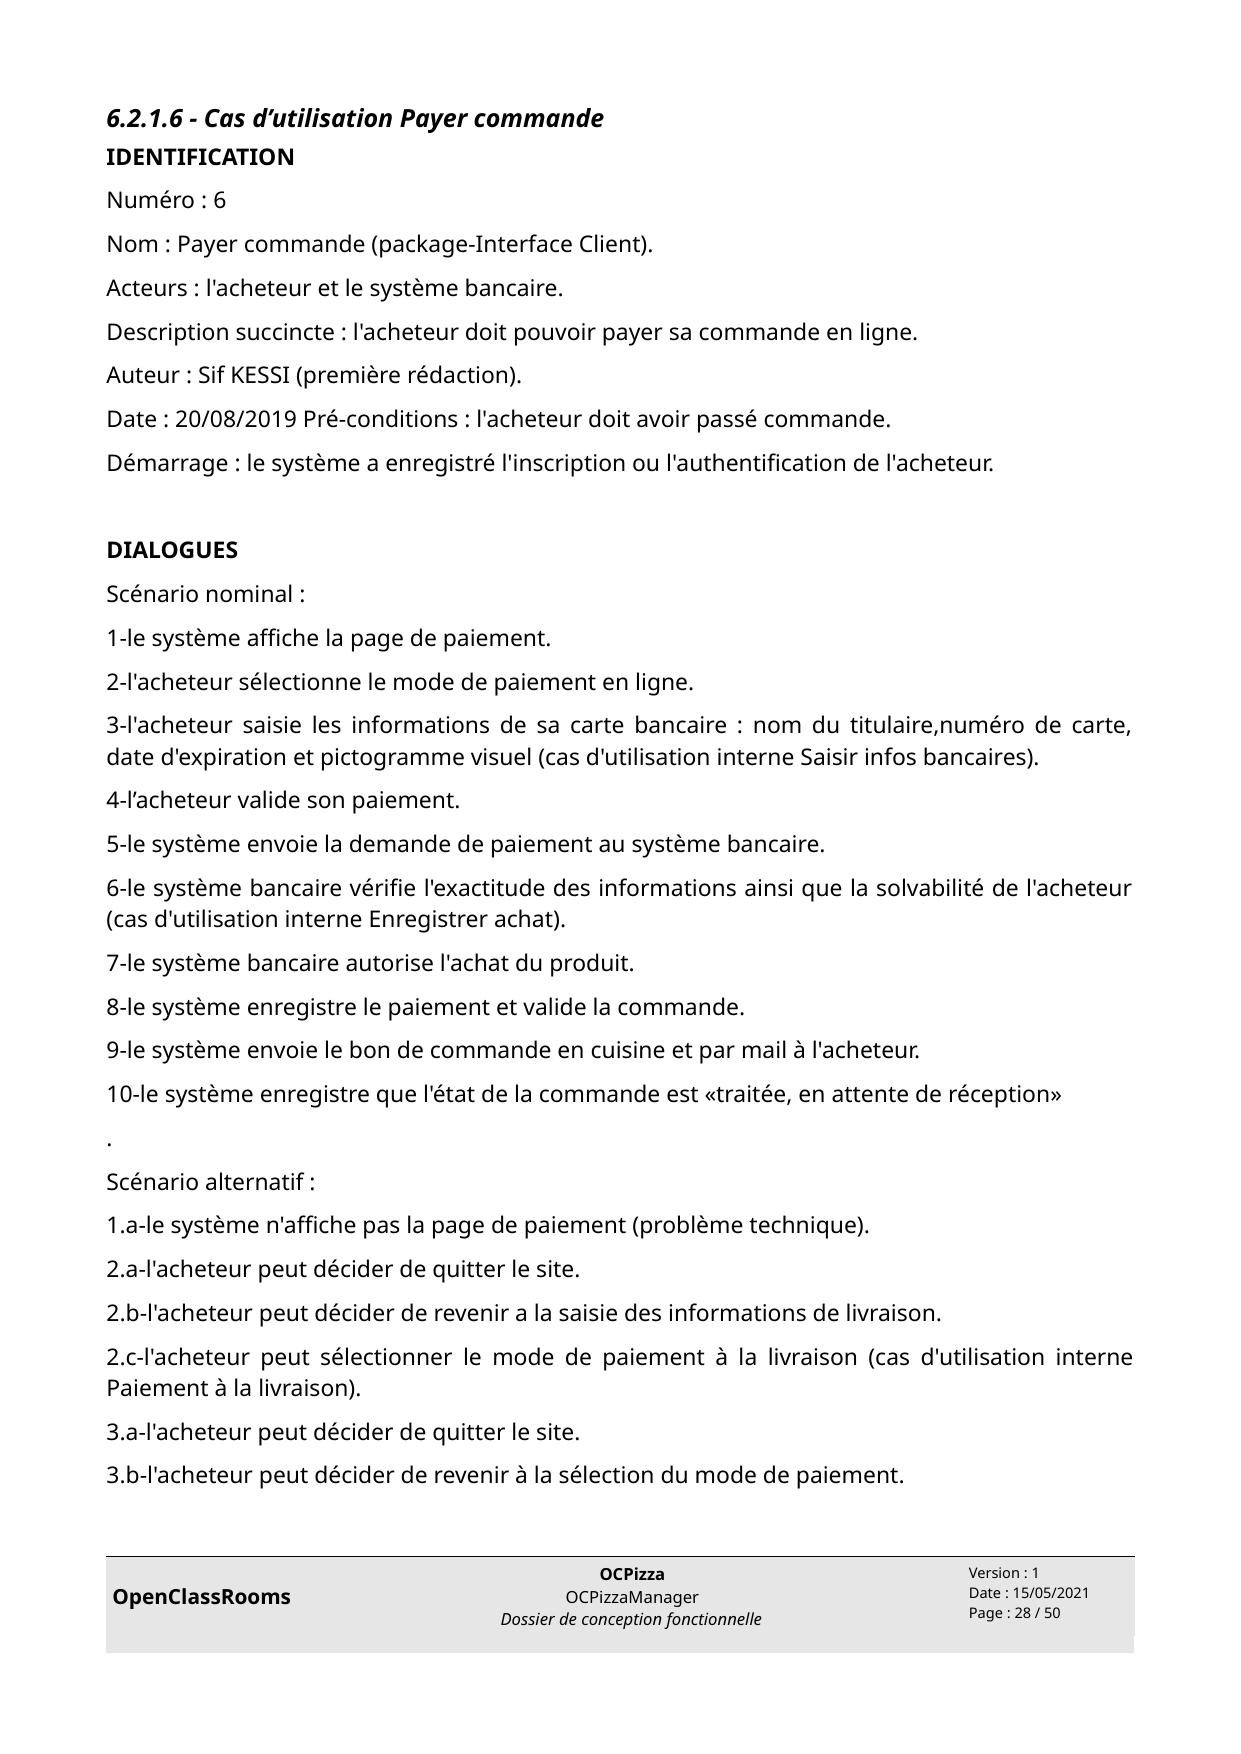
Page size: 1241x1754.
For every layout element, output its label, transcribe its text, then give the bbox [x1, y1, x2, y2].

text . [106, 1122, 1134, 1153]
text 9-le système envoie le bon de commande en cuisine et par mail à l'acheteur. [106, 1034, 1134, 1066]
text Scénario nominal : [106, 578, 1134, 609]
text 10-le système enregistre que l'état de la commande est «traitée, en attente de réception» [106, 1078, 1134, 1109]
text 6-le système bancaire vérifie l'exactitude des informations ainsi que la solvabilité de l'acheteur (cas d'utilisation interne Enregistrer achat). [106, 872, 1134, 934]
text 1-le système affiche la page de paiement. [106, 622, 1134, 653]
text DIALOGUES [106, 534, 1134, 566]
text 1.a-le système n'affiche pas la page de paiement (problème technique). [106, 1209, 1134, 1241]
text 7-le système bancaire autorise l'achat du produit. [106, 947, 1134, 978]
text Démarrage : le système a enregistré l'inscription ou l'authentification de l'acheteur. [106, 447, 1134, 478]
text IDENTIFICATION [106, 141, 1134, 172]
text 3-l'acheteur saisie les informations de sa carte bancaire : nom du titulaire,numéro de carte, date d'expiration et pictogramme visuel (cas d'utilisation interne Saisir infos bancaires). [106, 709, 1134, 772]
text 2.c-l'acheteur peut sélectionner le mode de paiement à la livraison (cas d'utilisation interne Paiement à la livraison). [106, 1341, 1134, 1403]
text Numéro : 6 [106, 184, 1134, 216]
subtitle Cas d’utilisation Payer commande [106, 100, 1134, 134]
text Description succincte : l'acheteur doit pouvoir payer sa commande en ligne. [106, 316, 1134, 347]
text 2.a-l'acheteur peut décider de quitter le site. [106, 1253, 1134, 1284]
text Date : 20/08/2019 Pré-conditions : l'acheteur doit avoir passé commande. [106, 403, 1134, 434]
text Scénario alternatif : [106, 1166, 1134, 1197]
text 5-le système envoie la demande de paiement au système bancaire. [106, 828, 1134, 859]
text 3.b-l'acheteur peut décider de revenir à la sélection du mode de paiement. [106, 1459, 1134, 1491]
text 8-le système enregistre le paiement et valide la commande. [106, 991, 1134, 1022]
text 4-l’acheteur valide son paiement. [106, 784, 1134, 816]
text Nom : Payer commande (package-Interface Client). [106, 228, 1134, 259]
text 2.b-l'acheteur peut décider de revenir a la saisie des informations de livraison. [106, 1297, 1134, 1328]
text Auteur : Sif KESSI (première rédaction). [106, 359, 1134, 391]
text 3.a-l'acheteur peut décider de quitter le site. [106, 1416, 1134, 1447]
text 2-l'acheteur sélectionne le mode de paiement en ligne. [106, 666, 1134, 697]
text Acteurs : l'acheteur et le système bancaire. [106, 272, 1134, 303]
